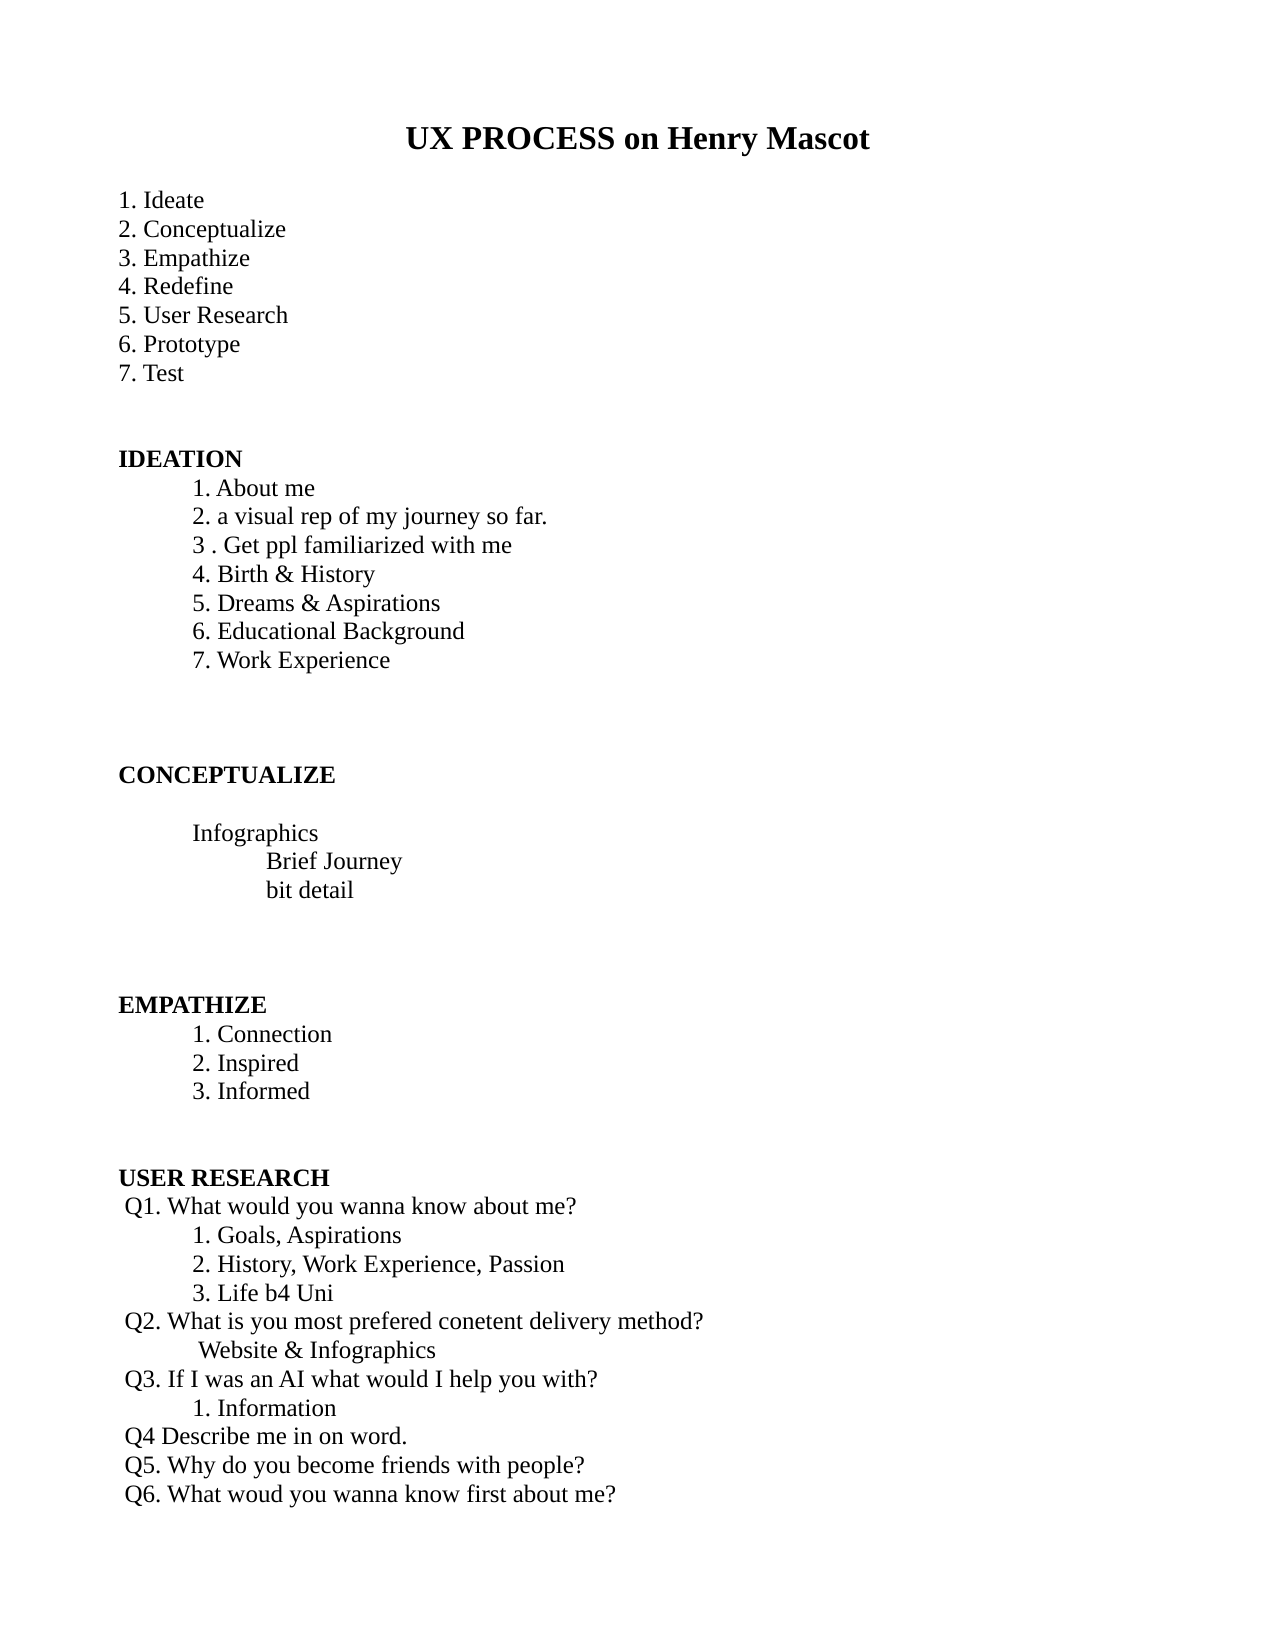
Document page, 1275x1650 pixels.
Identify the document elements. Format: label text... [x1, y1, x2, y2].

text Q5. Why do you become friends with people? [118, 1450, 1157, 1479]
text 2. a visual rep of my journey so far. [118, 501, 1157, 530]
text Q6. What woud you wanna know first about me? [118, 1479, 1157, 1508]
text 6. Prototype [118, 329, 1157, 358]
text 7. Test [118, 358, 1157, 386]
text 4. Birth & History [118, 559, 1157, 588]
text Brief Journey [118, 846, 1157, 875]
text 3. Life b4 Uni [118, 1278, 1157, 1306]
text IDEATION [118, 444, 1157, 473]
text 3. Informed [118, 1076, 1157, 1105]
text Website & Infographics [118, 1335, 1157, 1364]
text 2. History, Work Experience, Passion [118, 1249, 1157, 1278]
text Q2. What is you most prefered conetent delivery method? [118, 1306, 1157, 1335]
text CONCEPTUALIZE [118, 760, 1157, 789]
text 5. Dreams & Aspirations [118, 588, 1157, 616]
text Infographics [118, 818, 1157, 846]
text 4. Redefine [118, 271, 1157, 300]
text 3. Empathize [118, 243, 1157, 271]
text Q4 Describe me in on word. [118, 1421, 1157, 1450]
text Q3. If I was an AI what would I help you with? [118, 1364, 1157, 1393]
text bit detail [118, 875, 1157, 904]
text 1. Connection [118, 1019, 1157, 1048]
text USER RESEARCH [118, 1163, 1157, 1191]
text 1. Information [118, 1393, 1157, 1421]
text 6. Educational Background [118, 616, 1157, 645]
text EMPATHIZE [118, 990, 1157, 1019]
text 1. Goals, Aspirations [118, 1220, 1157, 1249]
text 2. Conceptualize [118, 214, 1157, 243]
text 1. About me [118, 473, 1157, 501]
text 1. Ideate [118, 185, 1157, 214]
text Q1. What would you wanna know about me? [118, 1191, 1157, 1220]
text 3 . Get ppl familiarized with me [118, 530, 1157, 559]
text 5. User Research [118, 300, 1157, 329]
text UX PROCESS on Henry Mascot [118, 118, 1157, 156]
text 7. Work Experience [118, 645, 1157, 674]
text 2. Inspired [118, 1048, 1157, 1076]
